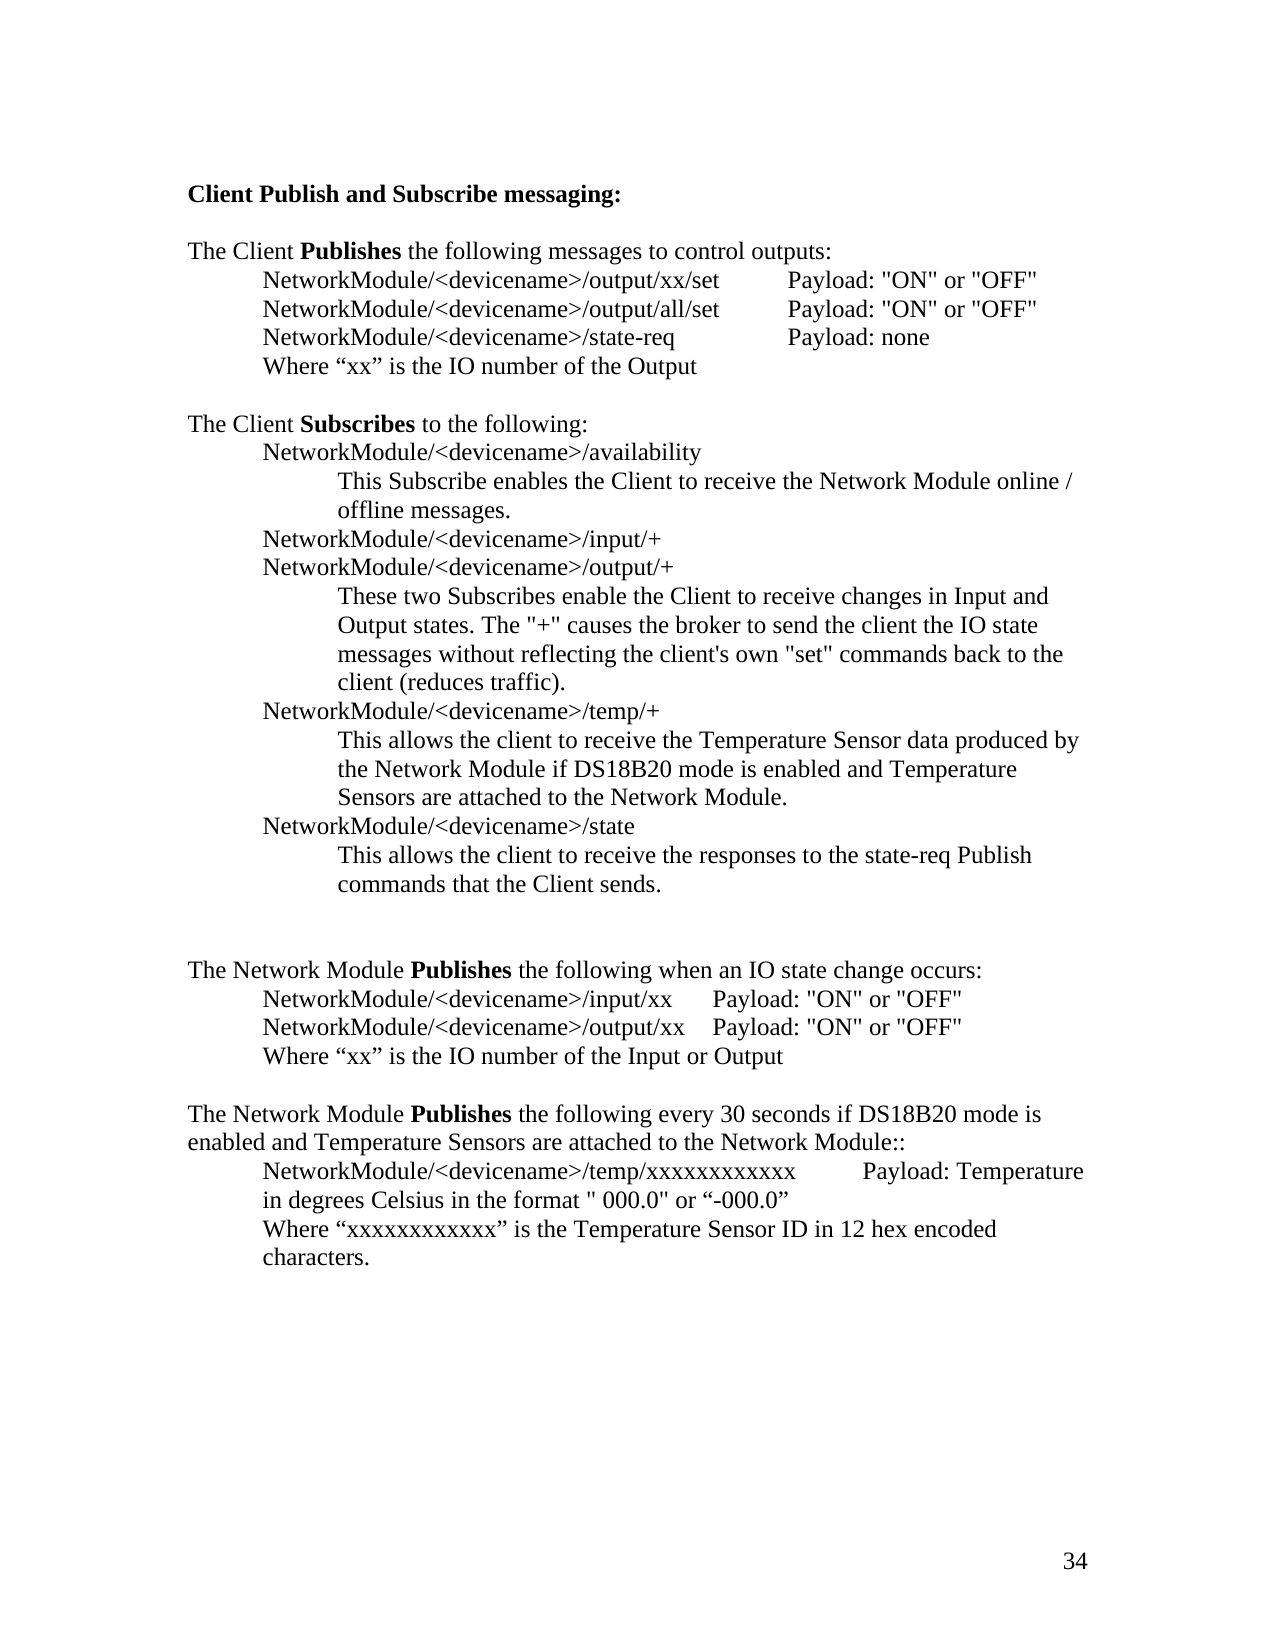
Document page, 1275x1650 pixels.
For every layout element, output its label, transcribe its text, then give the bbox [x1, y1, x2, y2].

text This allows the client to receive the Temperature Sensor data produced by the Network Module if DS18B20 mode is enabled and Temperature Sensors are attached to the Network Module. [337, 725, 1087, 811]
text NetworkModule/<devicename>/state [262, 811, 1087, 840]
text NetworkModule/<devicename>/output/+ [262, 552, 1087, 581]
text NetworkModule/<devicename>/temp/xxxxxxxxxxxx Payload: Temperature in degrees Celsius in the format " 000.0" or “-000.0” [262, 1156, 1087, 1214]
text NetworkModule/<devicename>/output/xx Payload: "ON" or "OFF" [262, 1012, 1087, 1041]
text NetworkModule/<devicename>/input/+ [262, 524, 1087, 552]
text NetworkModule/<devicename>/availability [262, 437, 1087, 466]
text The Client Publishes the following messages to control outputs: [187, 236, 1087, 265]
text The Network Module Publishes the following when an IO state change occurs: [187, 955, 1087, 984]
text Where “xx” is the IO number of the Output [262, 351, 1087, 380]
text Where “xx” is the IO number of the Input or Output [262, 1041, 1087, 1070]
text This allows the client to receive the responses to the state-req Publish commands that the Client sends. [337, 840, 1087, 897]
text These two Subscribes enable the Client to receive changes in Input and Output states. The "+" causes the broker to send the client the IO state messages without reflecting the client's own "set" commands back to the client (reduces traffic). [337, 581, 1087, 696]
text The Client Subscribes to the following: [187, 409, 1087, 437]
text NetworkModule/<devicename>/output/all/set Payload: "ON" or "OFF" [262, 294, 1087, 322]
text NetworkModule/<devicename>/temp/+ [262, 696, 1087, 725]
text NetworkModule/<devicename>/input/xx Payload: "ON" or "OFF" [262, 984, 1087, 1012]
text This Subscribe enables the Client to receive the Network Module online / offline messages. [337, 466, 1087, 524]
text The Network Module Publishes the following every 30 seconds if DS18B20 mode is enabled and Temperature Sensors are attached to the Network Module:: [187, 1099, 1087, 1156]
text Client Publish and Subscribe messaging: [187, 179, 1087, 207]
text Where “xxxxxxxxxxxx” is the Temperature Sensor ID in 12 hex encoded characters. [262, 1214, 1087, 1271]
text NetworkModule/<devicename>/output/xx/set Payload: "ON" or "OFF" [262, 265, 1087, 294]
text NetworkModule/<devicename>/state-req Payload: none [262, 322, 1087, 351]
